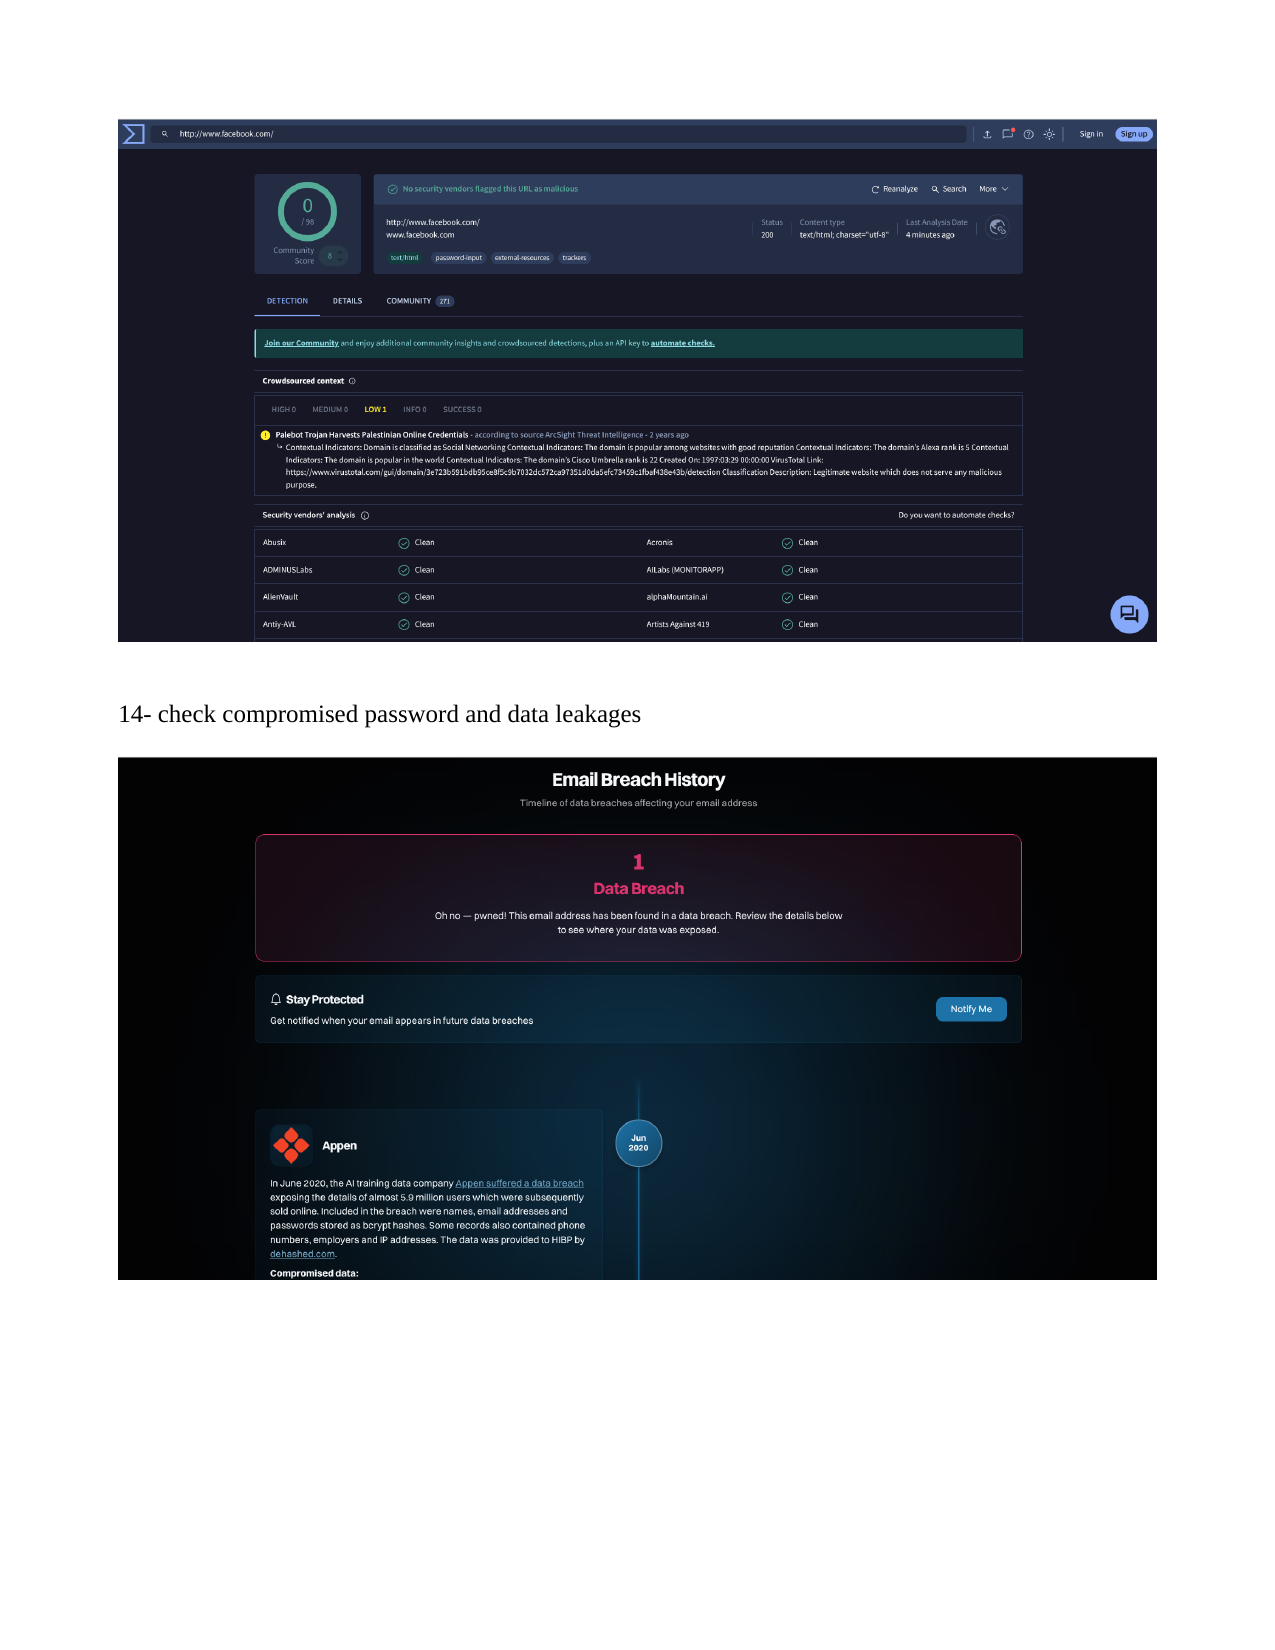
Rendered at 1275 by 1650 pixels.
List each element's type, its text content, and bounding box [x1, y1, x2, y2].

text 14- check compromised password and data leakages [118, 699, 1157, 727]
picture [118, 756, 1157, 1280]
picture [118, 118, 1157, 642]
